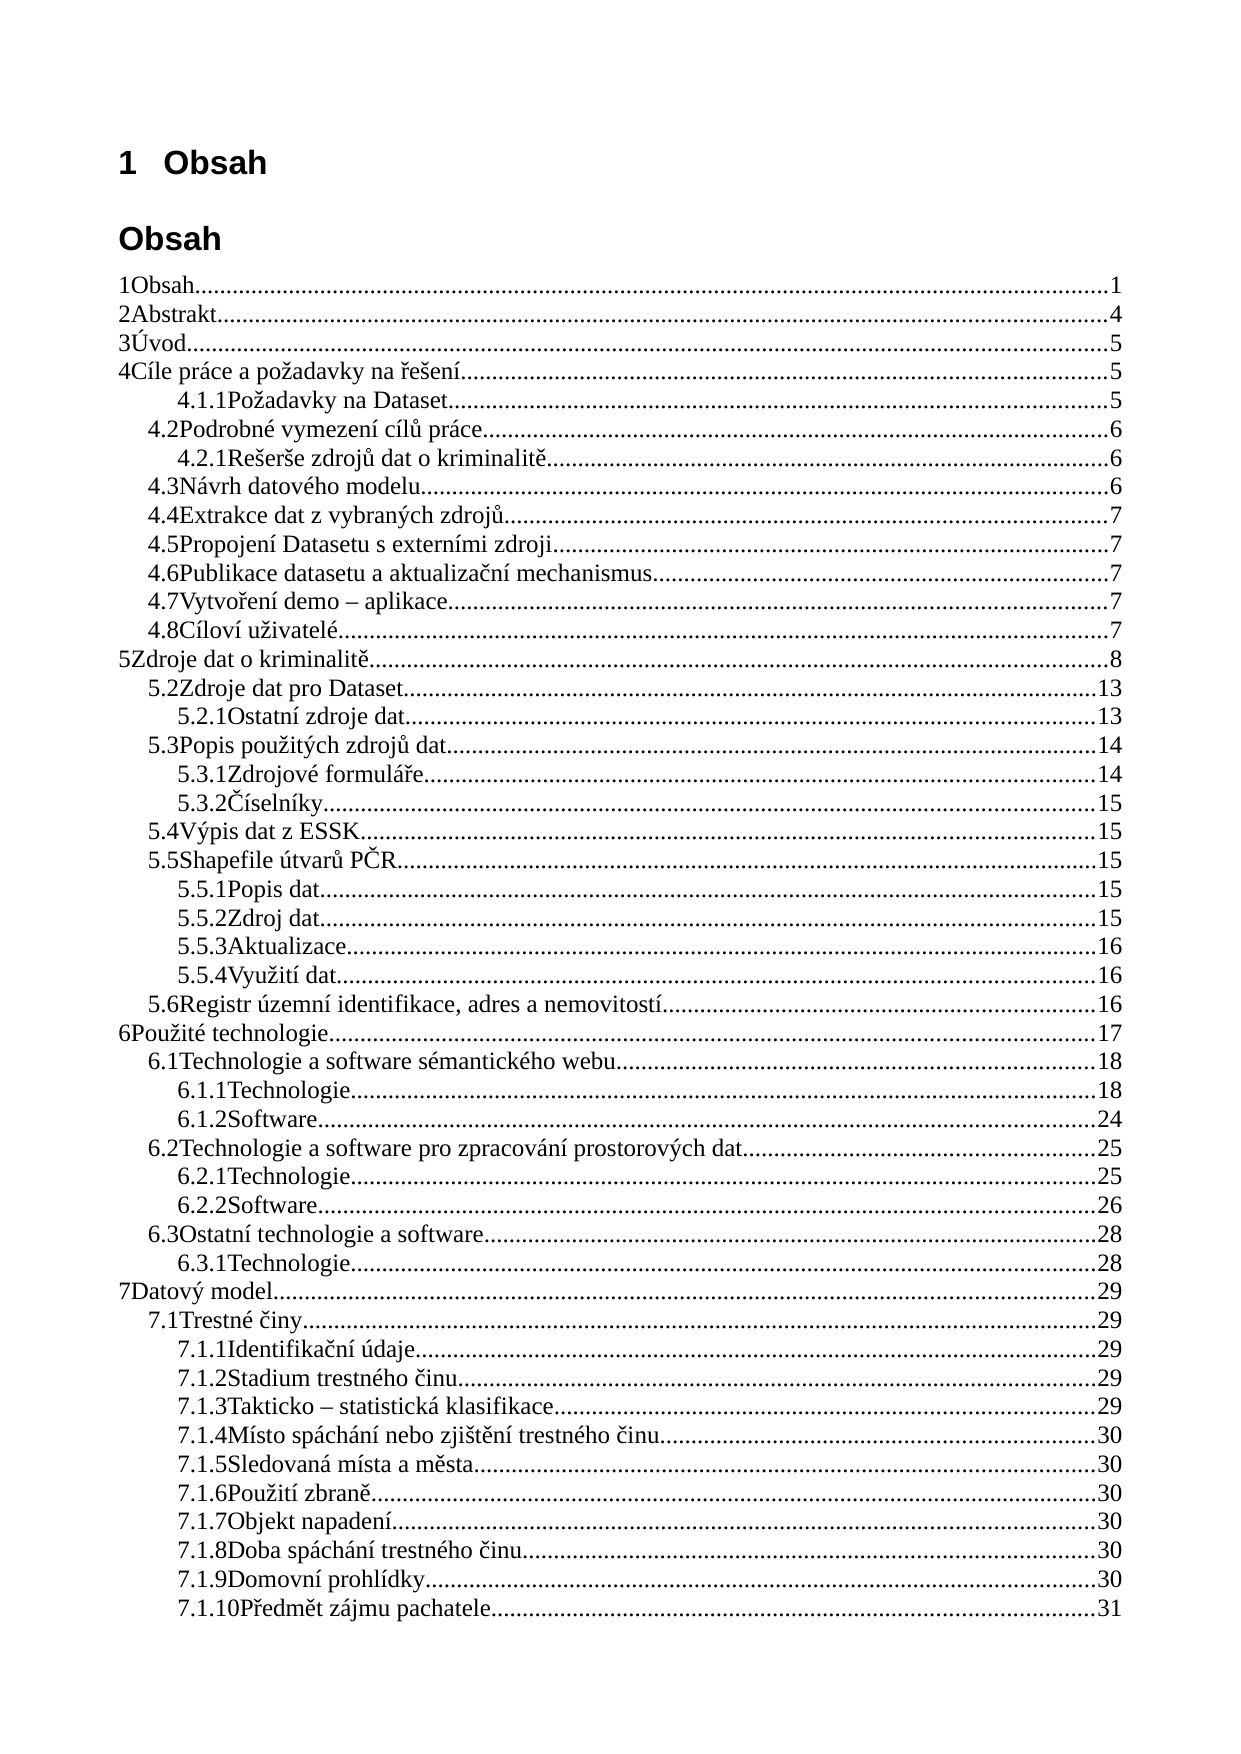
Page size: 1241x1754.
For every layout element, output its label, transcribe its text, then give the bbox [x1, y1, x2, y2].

text 7.1Trestné činy 29 [148, 1305, 1122, 1334]
text 5.6Registr územní identifikace, adres a nemovitostí 16 [148, 989, 1122, 1018]
text 5.5.1Popis dat 15 [177, 874, 1122, 903]
text 6.1Technologie a software sémantického webu 18 [148, 1046, 1122, 1075]
text 5Zdroje dat o kriminalitě 8 [118, 644, 1122, 673]
text 6.2Technologie a software pro zpracování prostorových dat 25 [148, 1133, 1122, 1161]
text 4.1.1Požadavky na Dataset 5 [177, 385, 1122, 414]
text 5.4Výpis dat z ESSK 15 [148, 816, 1122, 845]
text 7Datový model 29 [118, 1276, 1122, 1305]
text 7.1.2Stadium trestného činu 29 [177, 1363, 1122, 1391]
text 5.3.2Číselníky 15 [177, 788, 1122, 816]
text 5.3Popis použitých zdrojů dat 14 [148, 730, 1122, 759]
text 5.5.3Aktualizace 16 [177, 931, 1122, 960]
text 7.1.7Objekt napadení 30 [177, 1506, 1122, 1535]
text 7.1.9Domovní prohlídky 30 [177, 1564, 1122, 1593]
text 3Úvod 5 [118, 328, 1122, 356]
text 4.3Návrh datového modelu 6 [148, 471, 1122, 500]
text 4.4Extrakce dat z vybraných zdrojů 7 [148, 500, 1122, 529]
text 5.5.2Zdroj dat 15 [177, 903, 1122, 931]
text 6.1.1Technologie 18 [177, 1075, 1122, 1104]
text 7.1.5Sledovaná místa a města 30 [177, 1449, 1122, 1478]
text 7.1.8Doba spáchání trestného činu 30 [177, 1535, 1122, 1564]
text 4.6Publikace datasetu a aktualizační mechanismus 7 [148, 558, 1122, 586]
text 6.2.1Technologie 25 [177, 1161, 1122, 1190]
text 7.1.4Místo spáchání nebo zjištění trestného činu 30 [177, 1420, 1122, 1449]
text 6.3.1Technologie 28 [177, 1248, 1122, 1276]
text 4.7Vytvoření demo – aplikace 7 [148, 586, 1122, 615]
text 7.1.6Použití zbraně 30 [177, 1478, 1122, 1506]
text 2Abstrakt 4 [118, 299, 1122, 328]
text 5.2Zdroje dat pro Dataset 13 [148, 673, 1122, 701]
text 4.2.1Rešerše zdrojů dat o kriminalitě 6 [177, 443, 1122, 471]
text 4.8Cíloví uživatelé 7 [148, 615, 1122, 644]
text 7.1.10Předmět zájmu pachatele 31 [177, 1593, 1122, 1621]
text 4.5Propojení Datasetu s externími zdroji 7 [148, 529, 1122, 558]
text 5.5Shapefile útvarů PČR 15 [148, 845, 1122, 874]
text 7.1.3Takticko – statistická klasifikace 29 [177, 1391, 1122, 1420]
text 4Cíle práce a požadavky na řešení 5 [118, 356, 1122, 385]
text 5.2.1Ostatní zdroje dat 13 [177, 701, 1122, 730]
text 6.3Ostatní technologie a software 28 [148, 1219, 1122, 1248]
subtitle Obsah [118, 143, 1122, 182]
text 6.2.2Software 26 [177, 1190, 1122, 1219]
subtitle Obsah [118, 219, 1122, 258]
text 7.1.1Identifikační údaje 29 [177, 1334, 1122, 1363]
text 5.3.1Zdrojové formuláře 14 [177, 759, 1122, 788]
text 6Použité technologie 17 [118, 1018, 1122, 1046]
text 4.2Podrobné vymezení cílů práce 6 [148, 414, 1122, 443]
text 6.1.2Software 24 [177, 1104, 1122, 1133]
text 5.5.4Využití dat 16 [177, 960, 1122, 989]
text 1Obsah 1 [118, 270, 1122, 299]
